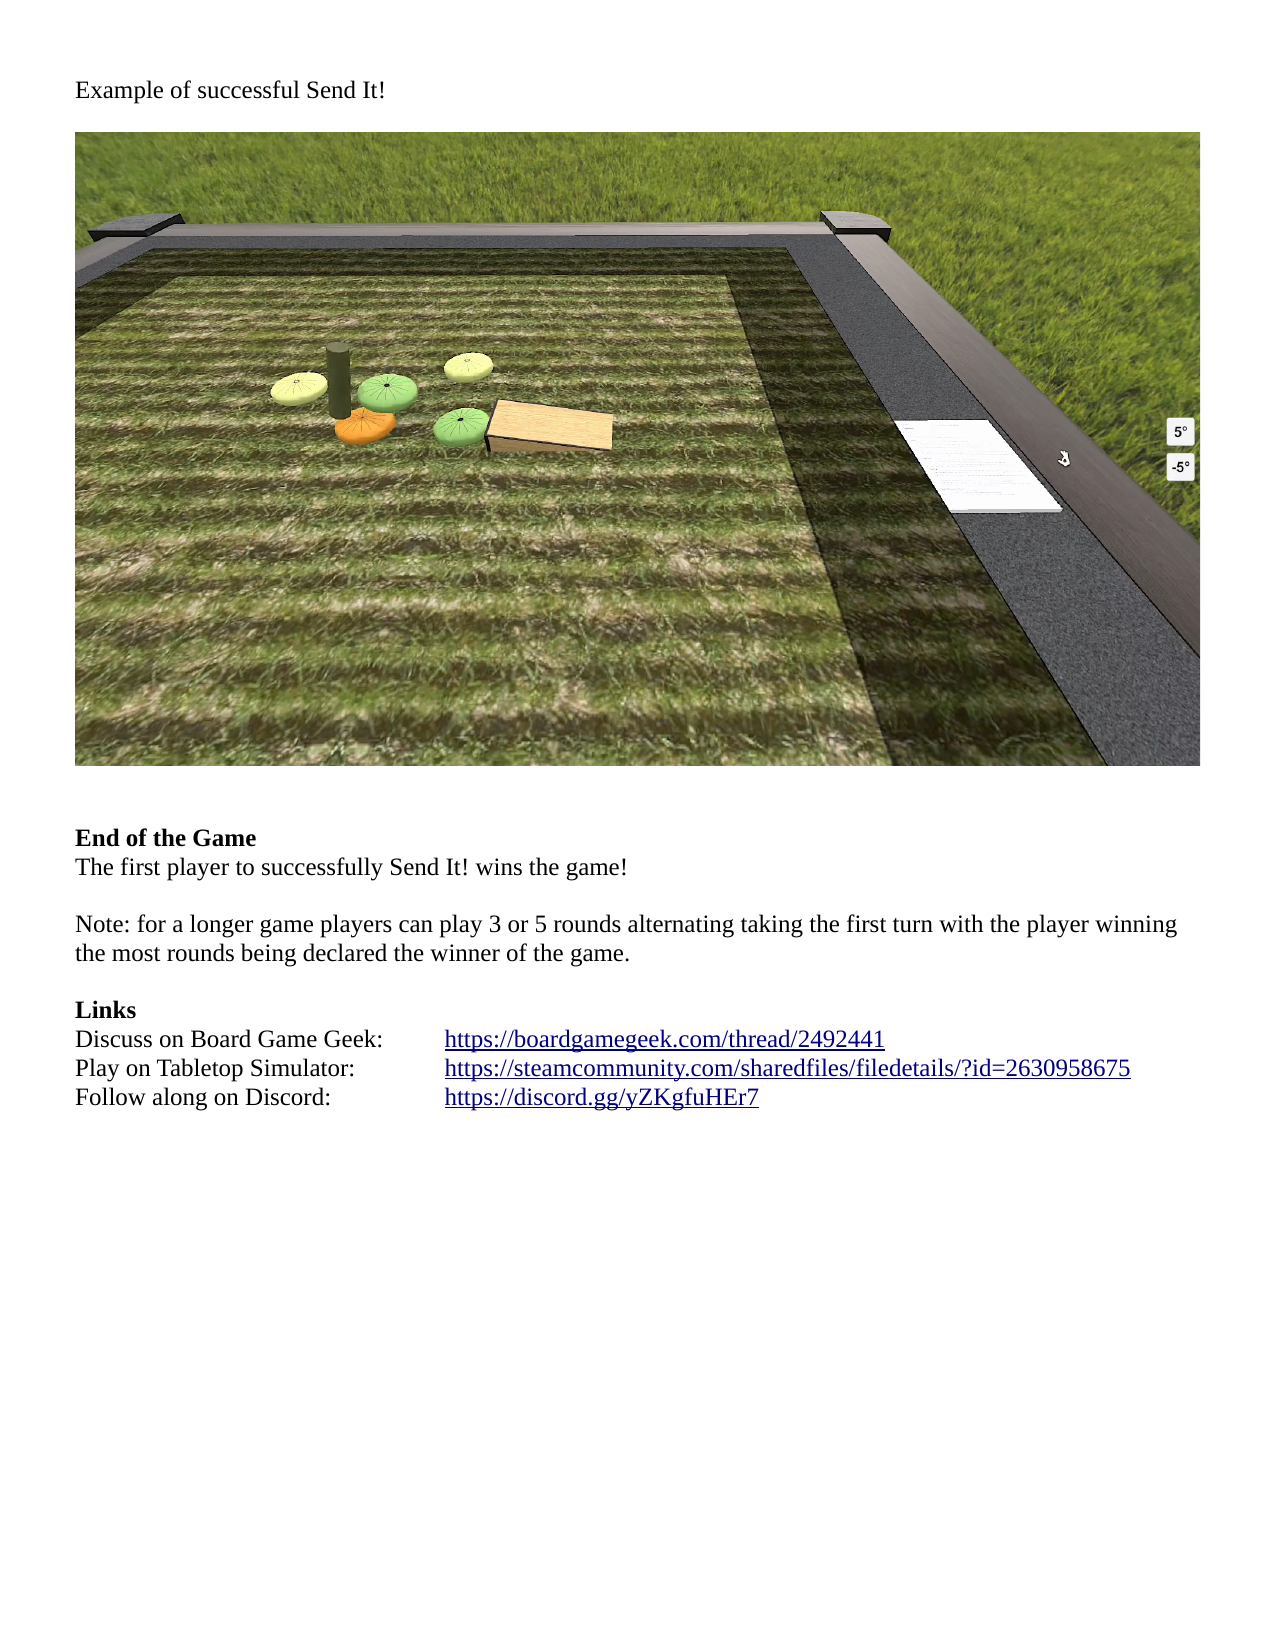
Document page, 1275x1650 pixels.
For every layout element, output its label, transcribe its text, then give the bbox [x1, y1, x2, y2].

text Discuss on Board Game Geek: https://boardgamegeek.com/thread/2492441 [75, 1024, 1200, 1053]
text Play on Tabletop Simulator: https://steamcommunity.com/sharedfiles/filedetails/?id=2630958675 [75, 1053, 1200, 1082]
text End of the Game [75, 823, 1200, 852]
text Links [75, 995, 1200, 1024]
text Note: for a longer game players can play 3 or 5 rounds alternating taking the first turn with the player winning the most rounds being declared the winner of the game. [75, 909, 1200, 967]
picture [75, 132, 1200, 766]
text Example of successful Send It! [75, 75, 1200, 104]
list Follow along on Discord: https://discord.gg/yZKgfuHEr7 [75, 1082, 1200, 1110]
list The first player to successfully Send It! wins the game! [75, 852, 1200, 880]
